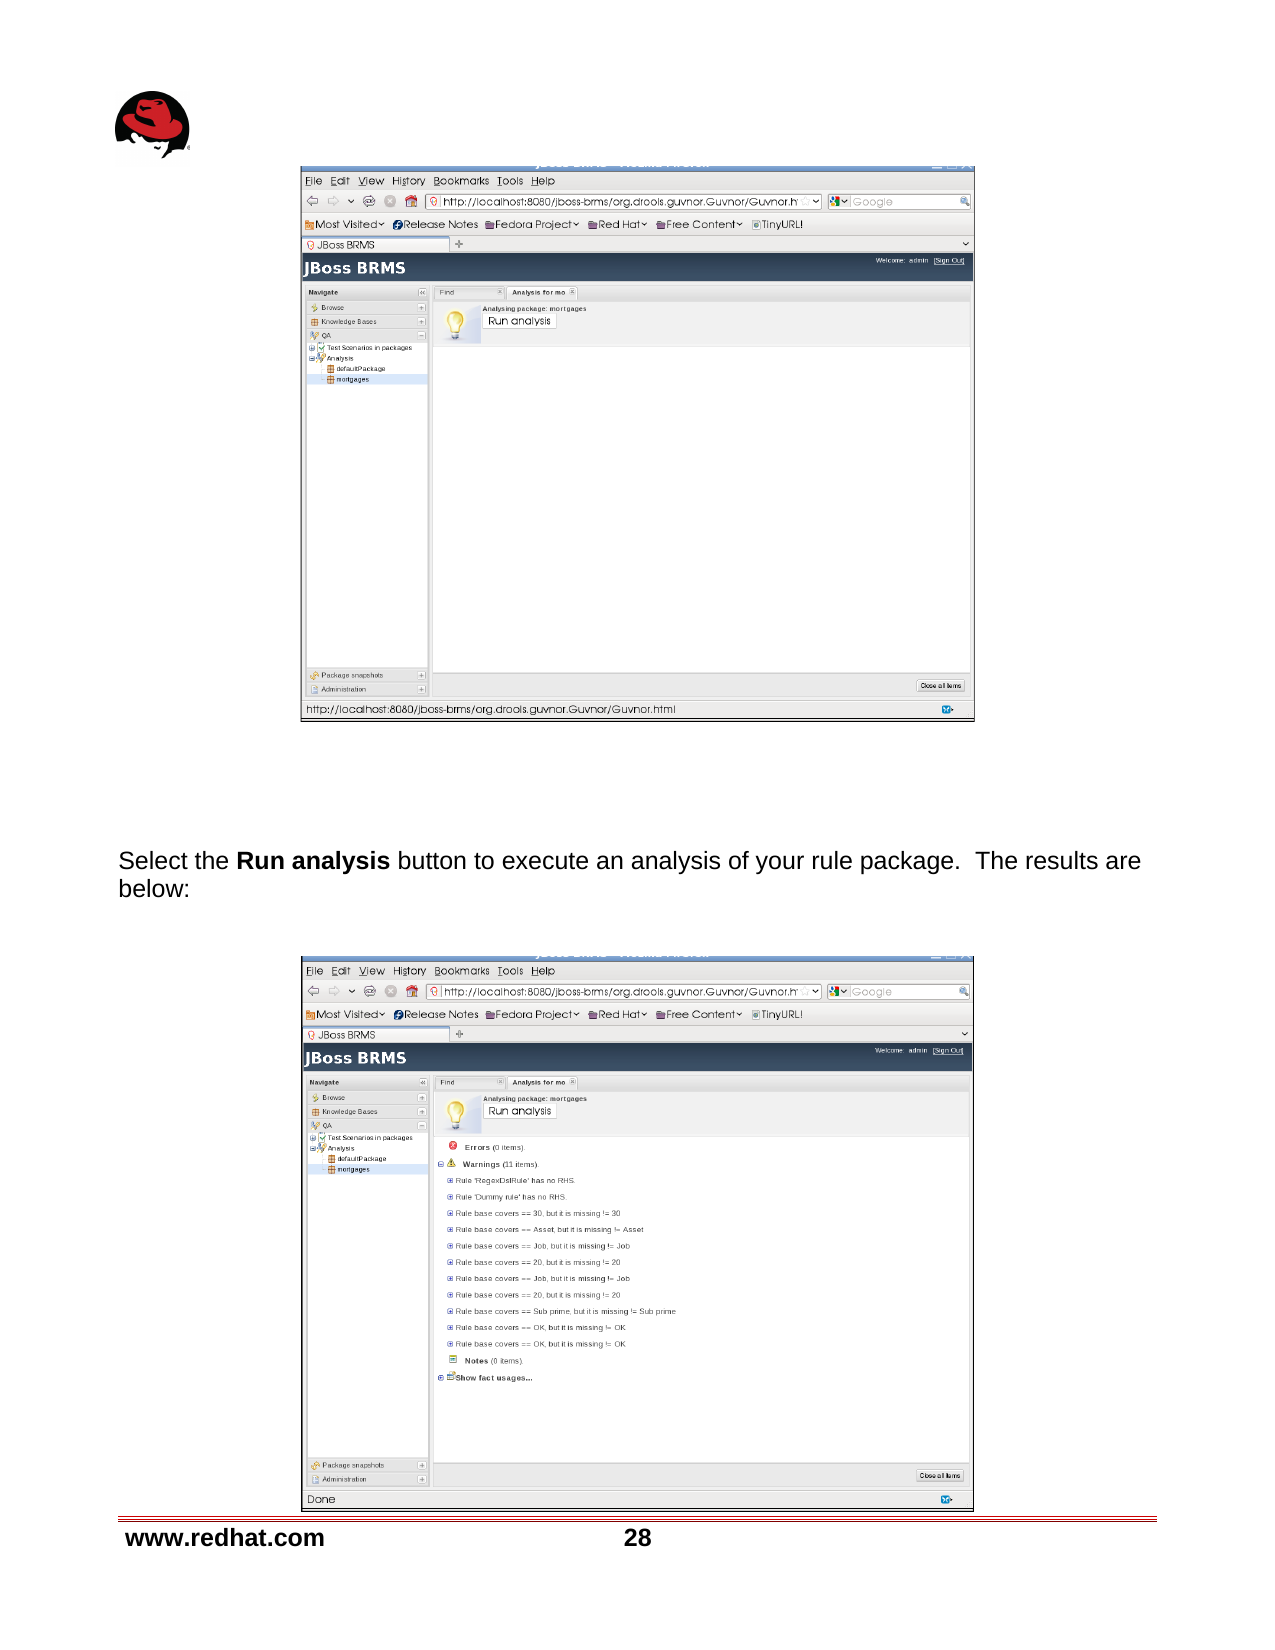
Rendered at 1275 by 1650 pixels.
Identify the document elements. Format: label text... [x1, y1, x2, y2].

picture [301, 956, 974, 1512]
picture [115, 91, 190, 167]
text Select the Run analysis button to execute an analysis of your rule package. The results are below: [118, 846, 1157, 903]
picture [300, 166, 975, 722]
